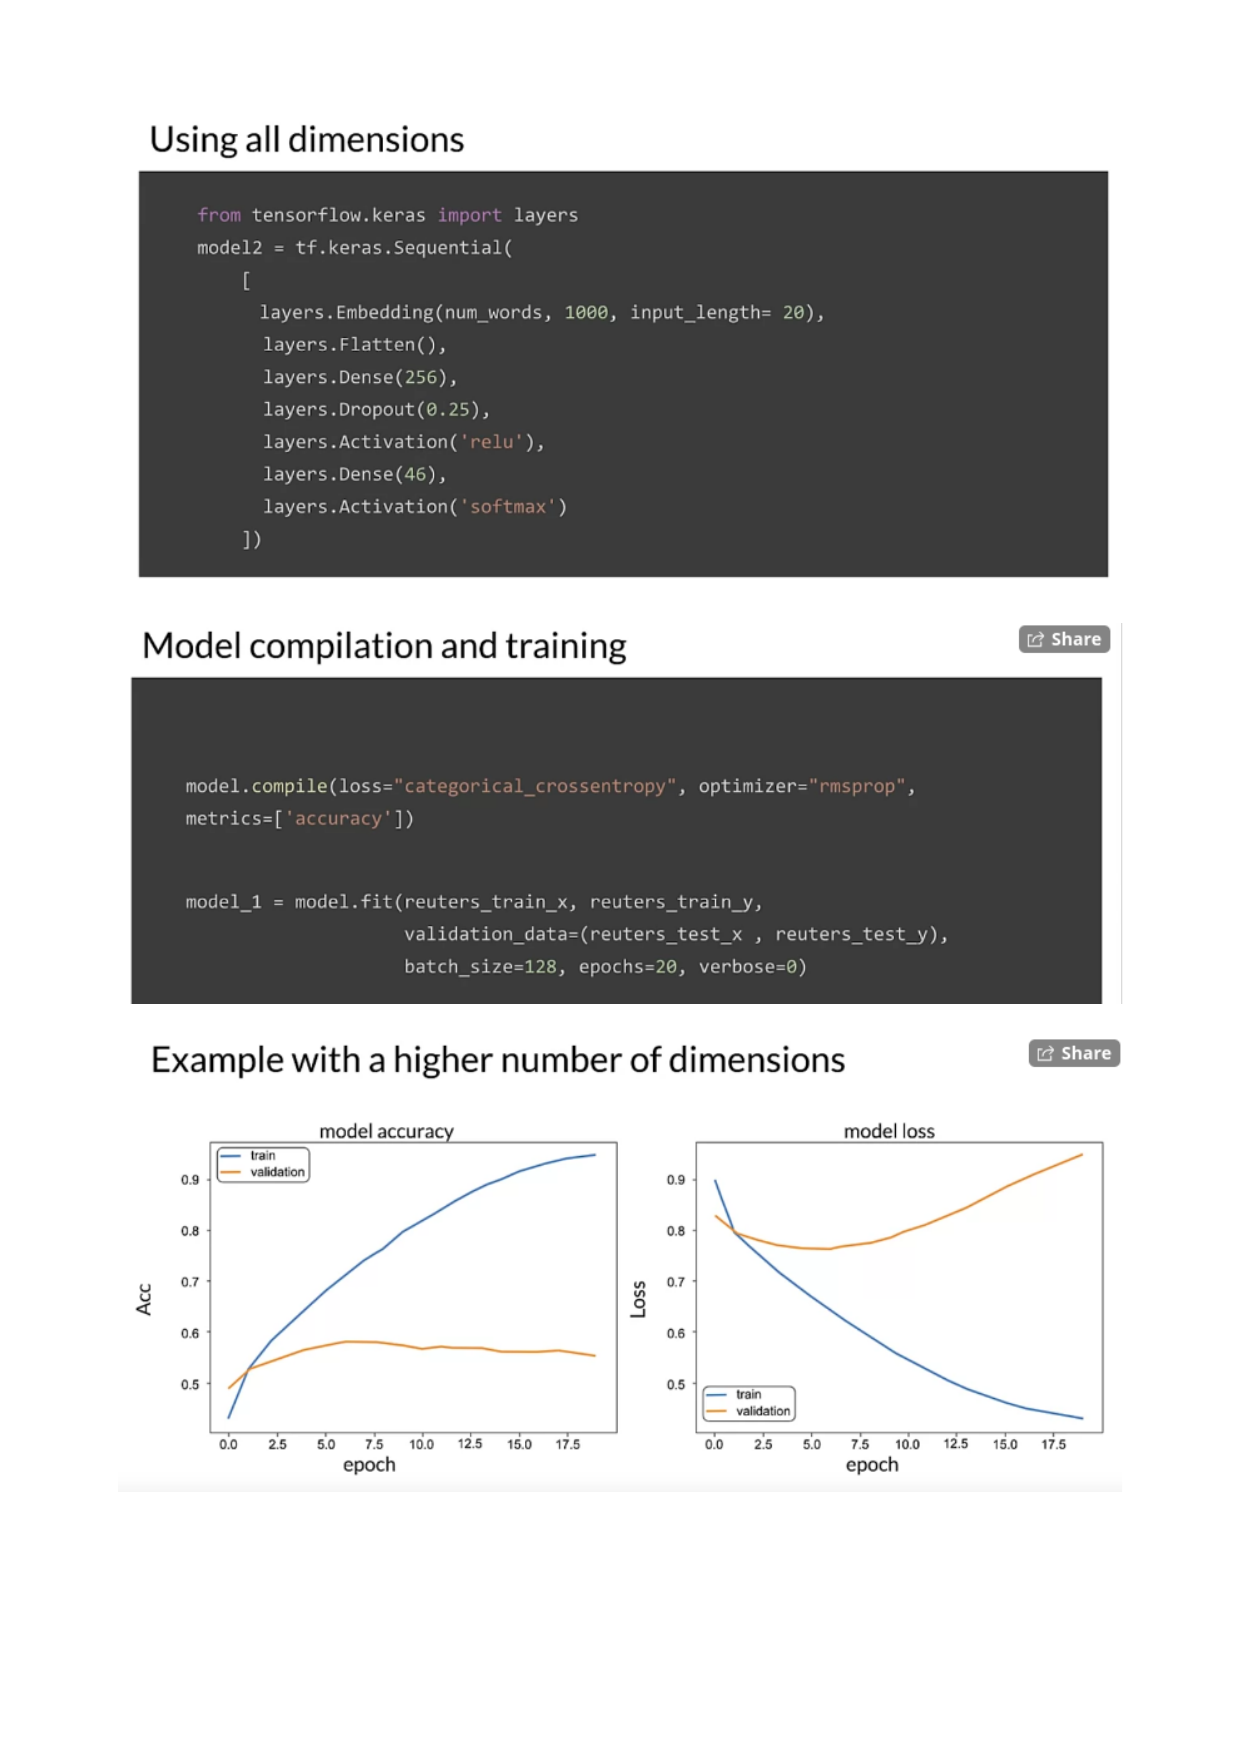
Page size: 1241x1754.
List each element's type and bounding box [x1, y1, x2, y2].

picture [118, 623, 1123, 1004]
picture [118, 118, 1123, 596]
picture [118, 1032, 1123, 1492]
